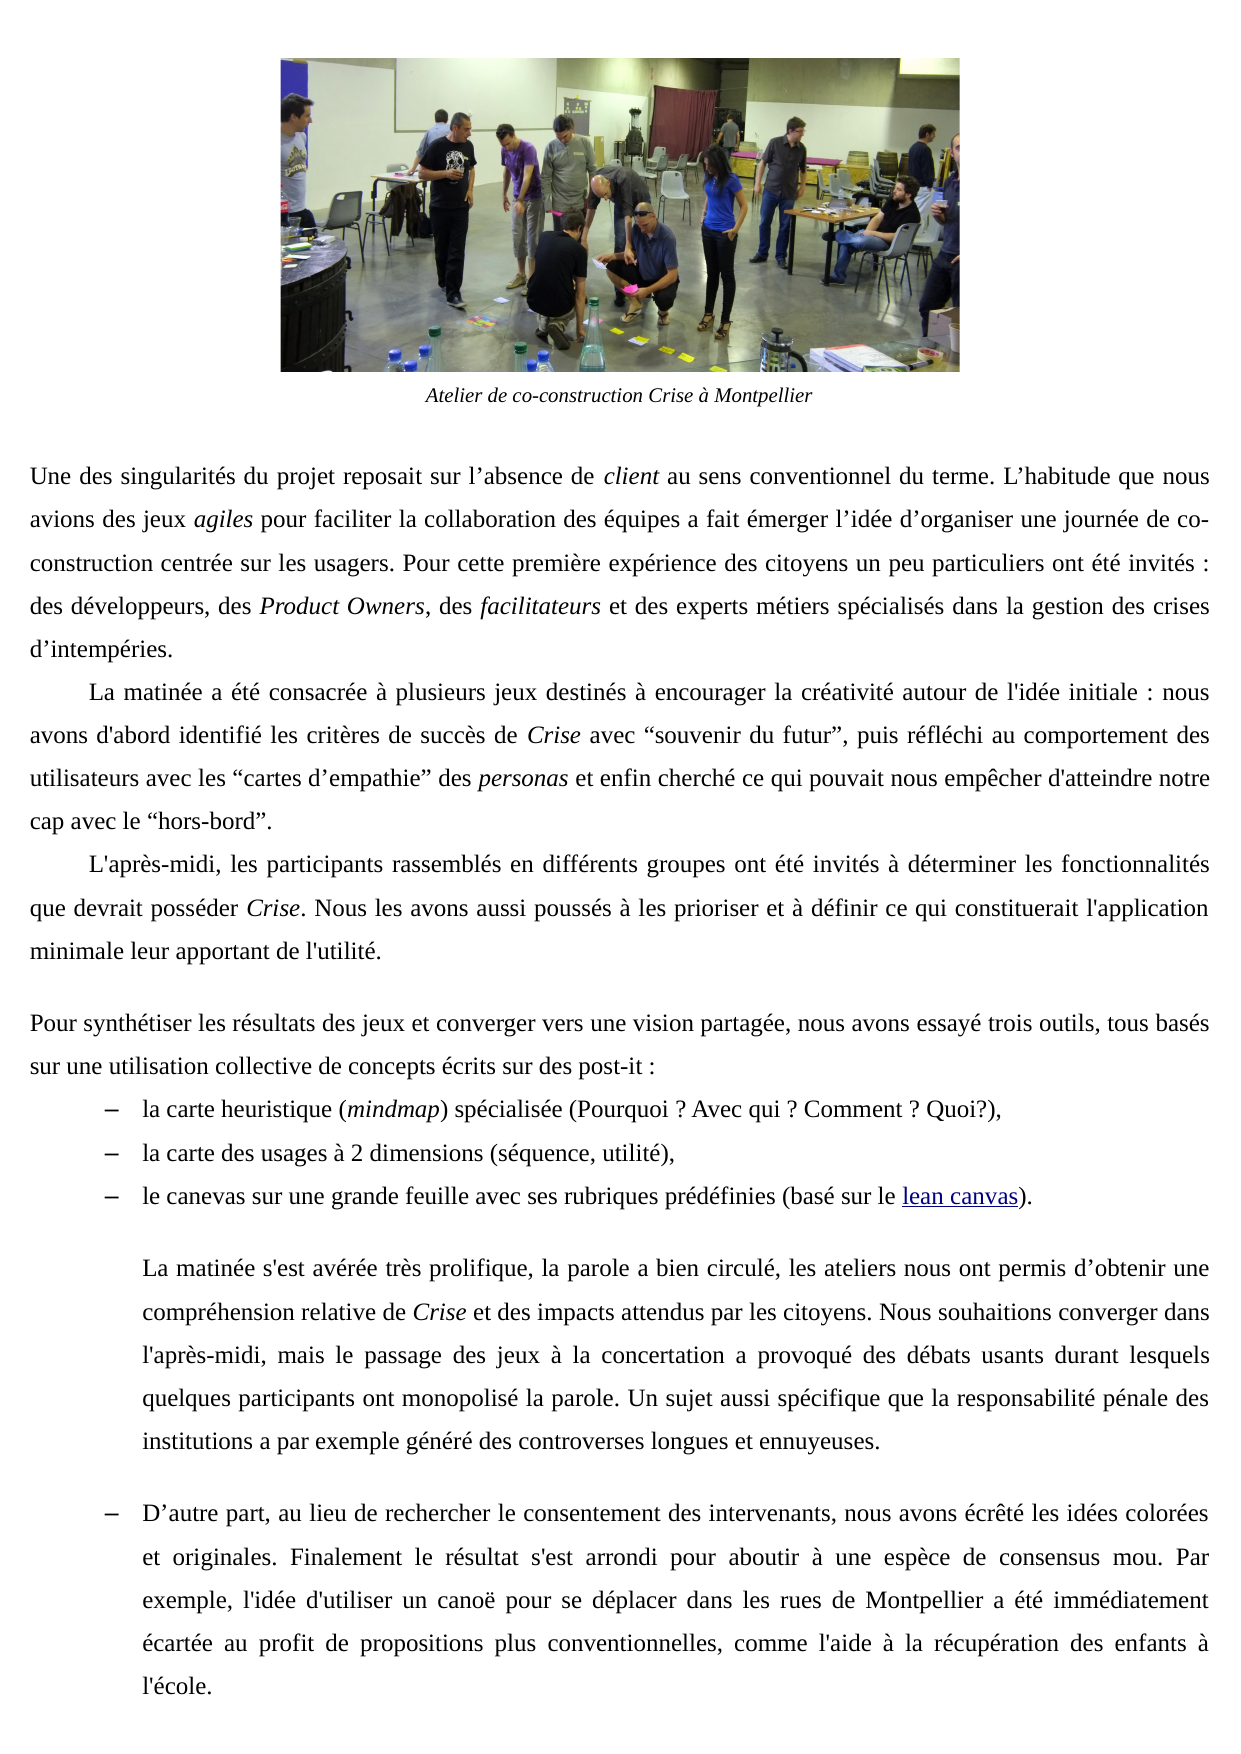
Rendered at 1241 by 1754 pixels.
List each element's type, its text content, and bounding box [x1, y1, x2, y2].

list la carte heuristique (mindmap) spécialisée (Pourquoi ? Avec qui ? Comment ? Quoi?), [104, 1094, 1211, 1123]
list La matinée s'est avérée très prolifique, la parole a bien circulé, les ateliers nous ont permis d’obtenir une compréhension relative de Crise et des impacts attendus par les citoyens. Nous souhaitions converger dans l'après-midi, mais le passage des jeux à la concertation a provoqué des débats usants durant lesquels quelques participants ont monopolisé la parole. Un sujet aussi spécifique que la responsabilité pénale des institutions a par exemple généré des controverses longues et ennuyeuses. [104, 1253, 1211, 1455]
picture [280, 58, 960, 372]
text L'après-midi, les participants rassemblés en différents groupes ont été invités à déterminer les fonctionnalités que devrait posséder Crise. Nous les avons aussi poussés à les prioriser et à définir ce qui constituerait l'application minimale leur apportant de l'utilité. [29, 849, 1211, 964]
text Une des singularités du projet reposait sur l’absence de client au sens conventionnel du terme. L’habitude que nous avions des jeux agiles pour faciliter la collaboration des équipes a fait émerger l’idée d’organiser une journée de co-construction centrée sur les usagers. Pour cette première expérience des citoyens un peu particuliers ont été invités : des développeurs, des Product Owners, des facilitateurs et des experts métiers spécialisés dans la gestion des crises d’intempéries. [29, 461, 1211, 663]
list la carte des usages à 2 dimensions (séquence, utilité), [104, 1138, 1211, 1166]
text Atelier de co-construction Crise à Montpellier [29, 29, 1211, 407]
list le canevas sur une grande feuille avec ses rubriques prédéfinies (basé sur le lean canvas). [104, 1181, 1211, 1209]
text La matinée a été consacrée à plusieurs jeux destinés à encourager la créativité autour de l'idée initiale : nous avons d'abord identifié les critères de succès de Crise avec “souvenir du futur”, puis réfléchi au comportement des utilisateurs avec les “cartes d’empathie” des personas et enfin cherché ce qui pouvait nous empêcher d'atteindre notre cap avec le “hors-bord”. [29, 677, 1211, 835]
text Pour synthétiser les résultats des jeux et converger vers une vision partagée, nous avons essayé trois outils, tous basés sur une utilisation collective de concepts écrits sur des post-it : [29, 1008, 1211, 1080]
list D’autre part, au lieu de rechercher le consentement des intervenants, nous avons écrêté les idées colorées et originales. Finalement le résultat s'est arrondi pour aboutir à une espèce de consensus mou. Par exemple, l'idée d'utiliser un canoë pour se déplacer dans les rues de Montpellier a été immédiatement écartée au profit de propositions plus conventionnelles, comme l'aide à la récupération des enfants à l'école. [104, 1498, 1211, 1700]
